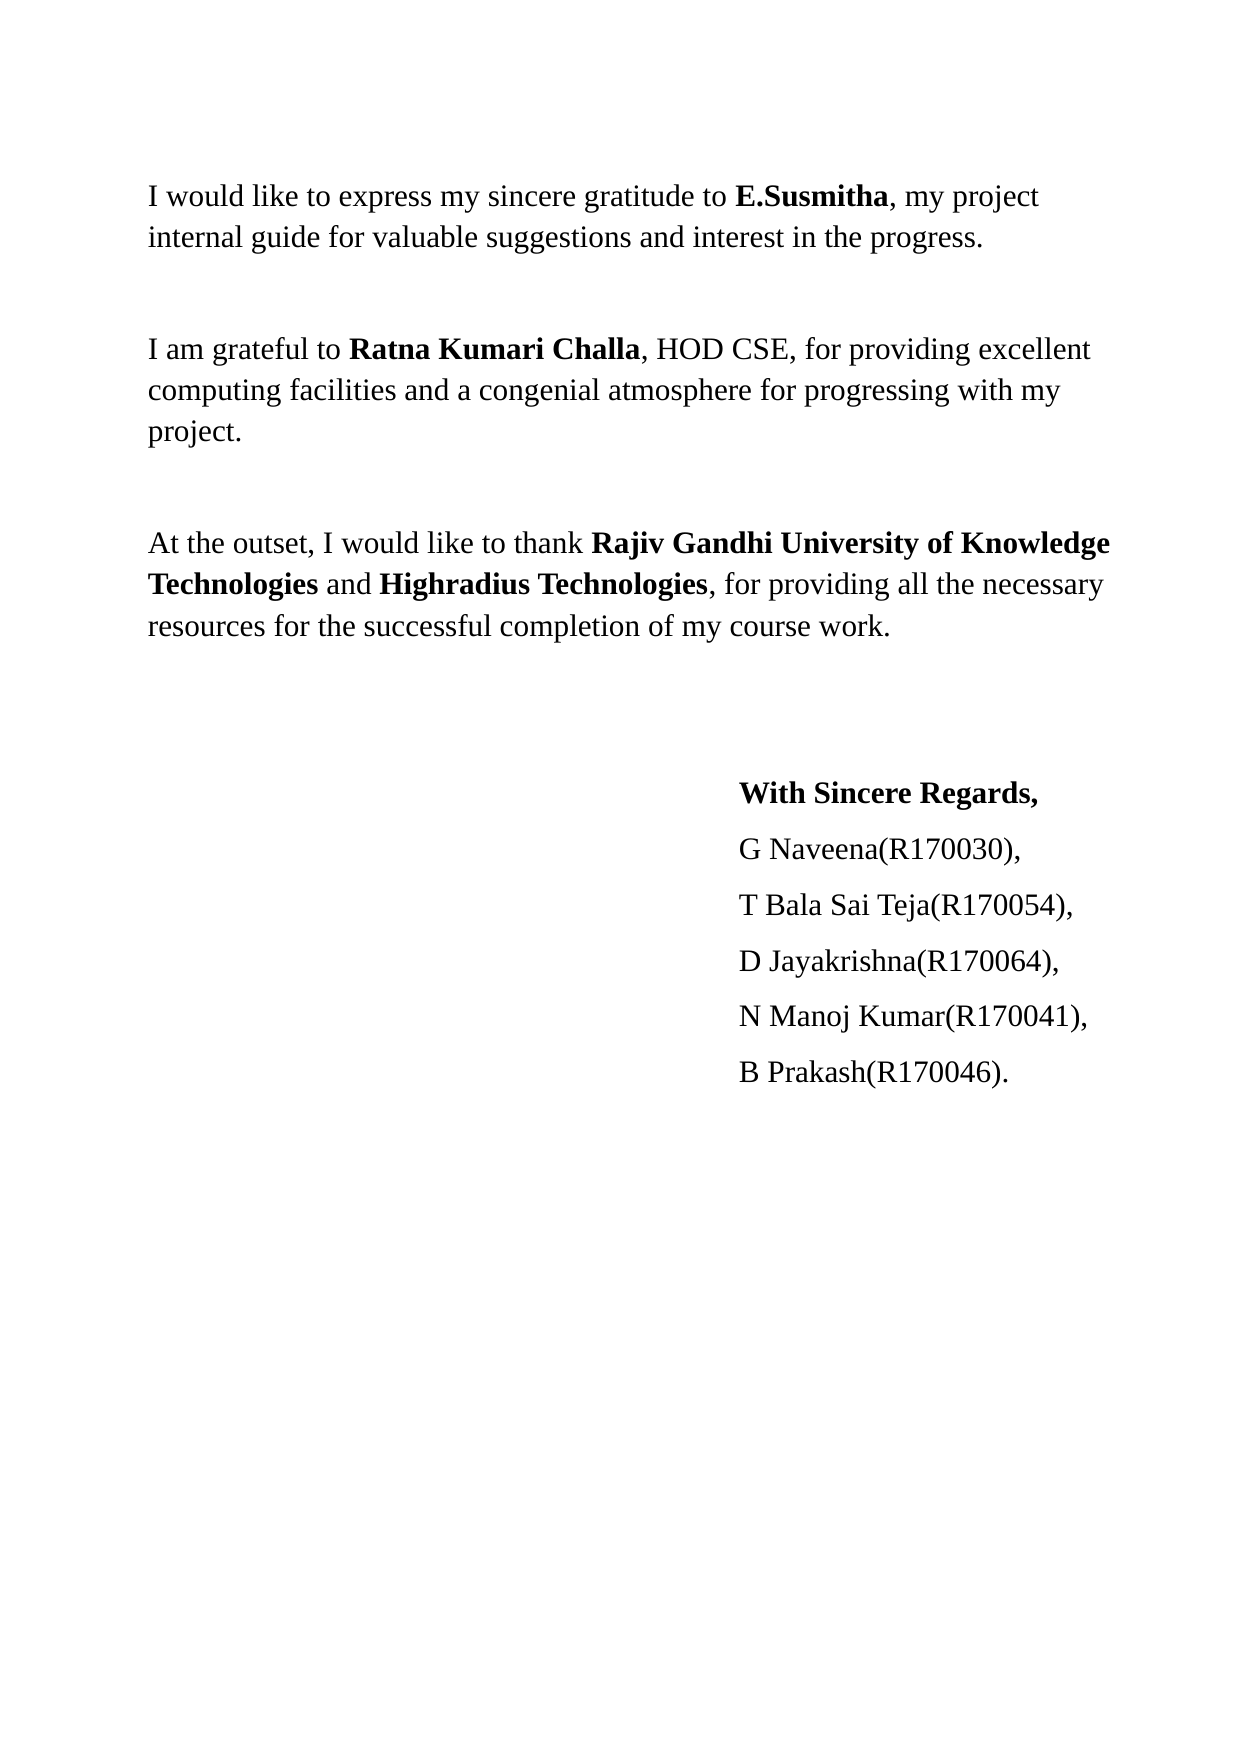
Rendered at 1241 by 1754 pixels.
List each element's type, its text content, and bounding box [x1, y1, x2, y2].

text B Prakash(R170046). [148, 1053, 1128, 1089]
text I would like to express my sincere gratitude to E.Susmitha, my project internal guide for valuable suggestions and interest in the progress. [148, 177, 1128, 254]
text With Sincere Regards, [148, 774, 1128, 810]
text I am grateful to Ratna Kumari Challa, HOD CSE, for providing excellent computing facilities and a congenial atmosphere for progressing with my project. [148, 330, 1128, 448]
text T Bala Sai Teja(R170054), [148, 886, 1128, 922]
text At the outset, I would like to thank Rajiv Gandhi University of Knowledge Technologies and Highradius Technologies, for providing all the necessary resources for the successful completion of my course work. [148, 524, 1128, 643]
text G Naveena(R170030), [148, 830, 1128, 866]
text D Jayakrishna(R170064), [148, 942, 1128, 978]
text N Manoj Kumar(R170041), [148, 998, 1128, 1033]
